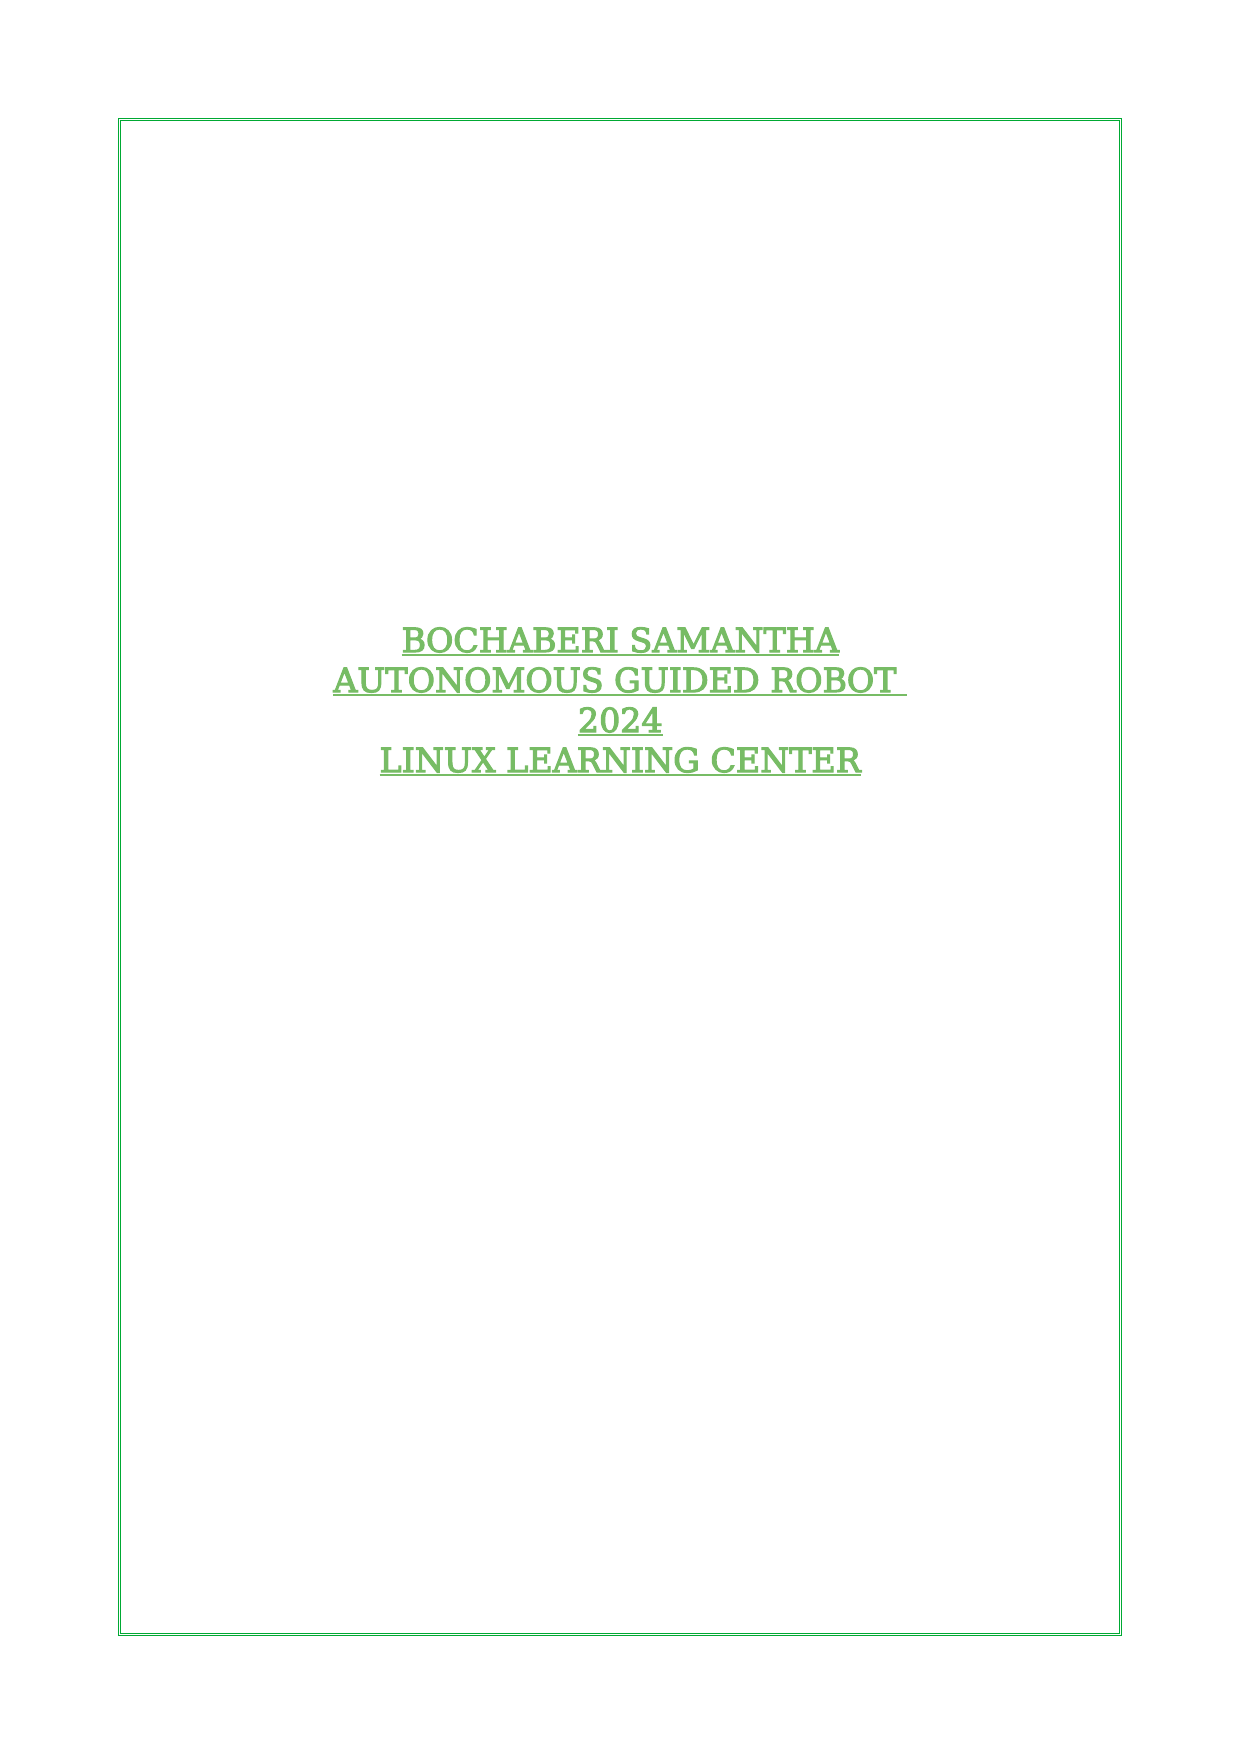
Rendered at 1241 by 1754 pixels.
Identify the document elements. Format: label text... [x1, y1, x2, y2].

text AUTONOMOUS GUIDED ROBOT [130, 659, 1110, 699]
text LINUX LEARNING CENTER [130, 739, 1110, 779]
text 2024 [130, 699, 1110, 739]
text BOCHABERI SAMANTHA [130, 619, 1110, 659]
